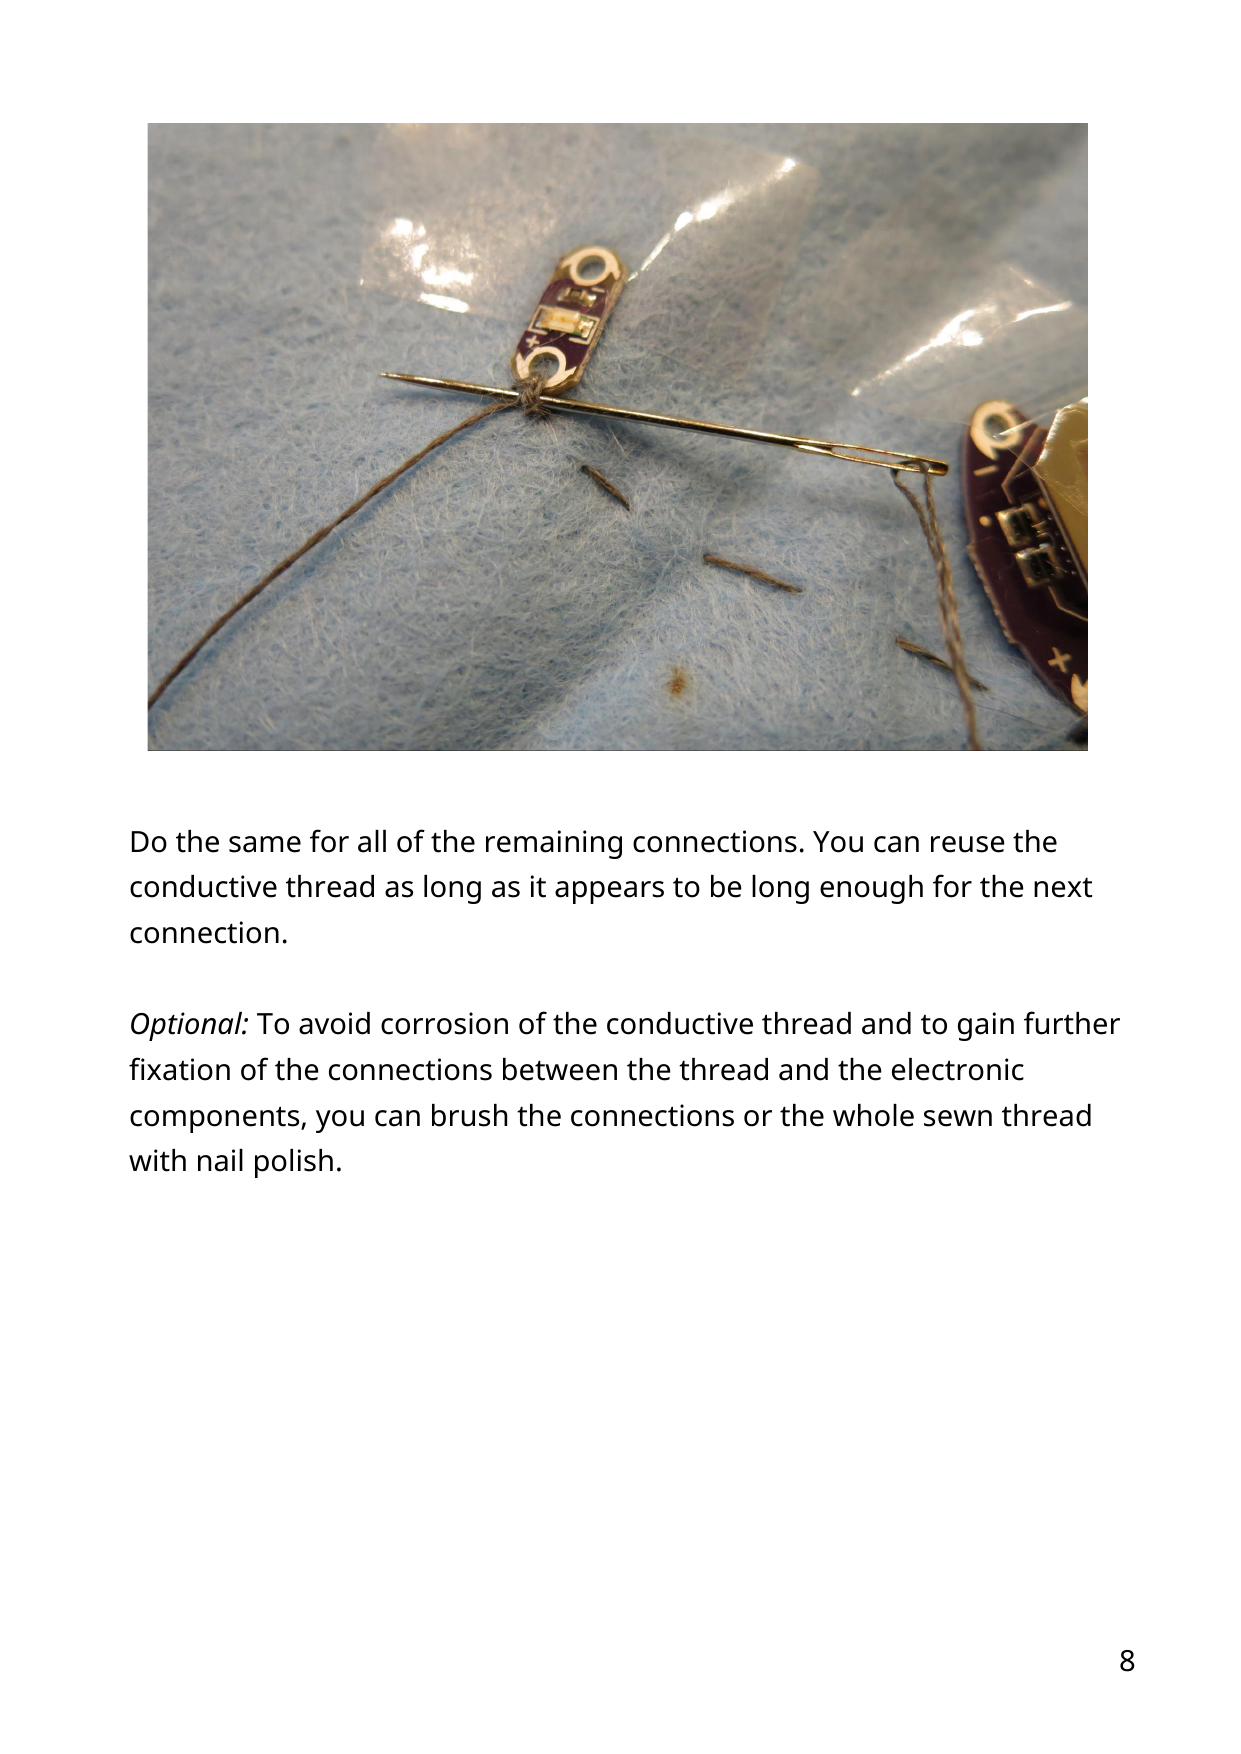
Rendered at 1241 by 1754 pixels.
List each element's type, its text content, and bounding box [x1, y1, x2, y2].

text Optional: To avoid corrosion of the conductive thread and to gain further fixation of the connections between the thread and the electronic components, you can brush the connections or the whole sewn thread with nail polish. [129, 1004, 1136, 1180]
picture [147, 123, 1088, 751]
text Do the same for all of the remaining connections. You can reuse the conductive thread as long as it appears to be long enough for the next connection. [129, 821, 1136, 952]
